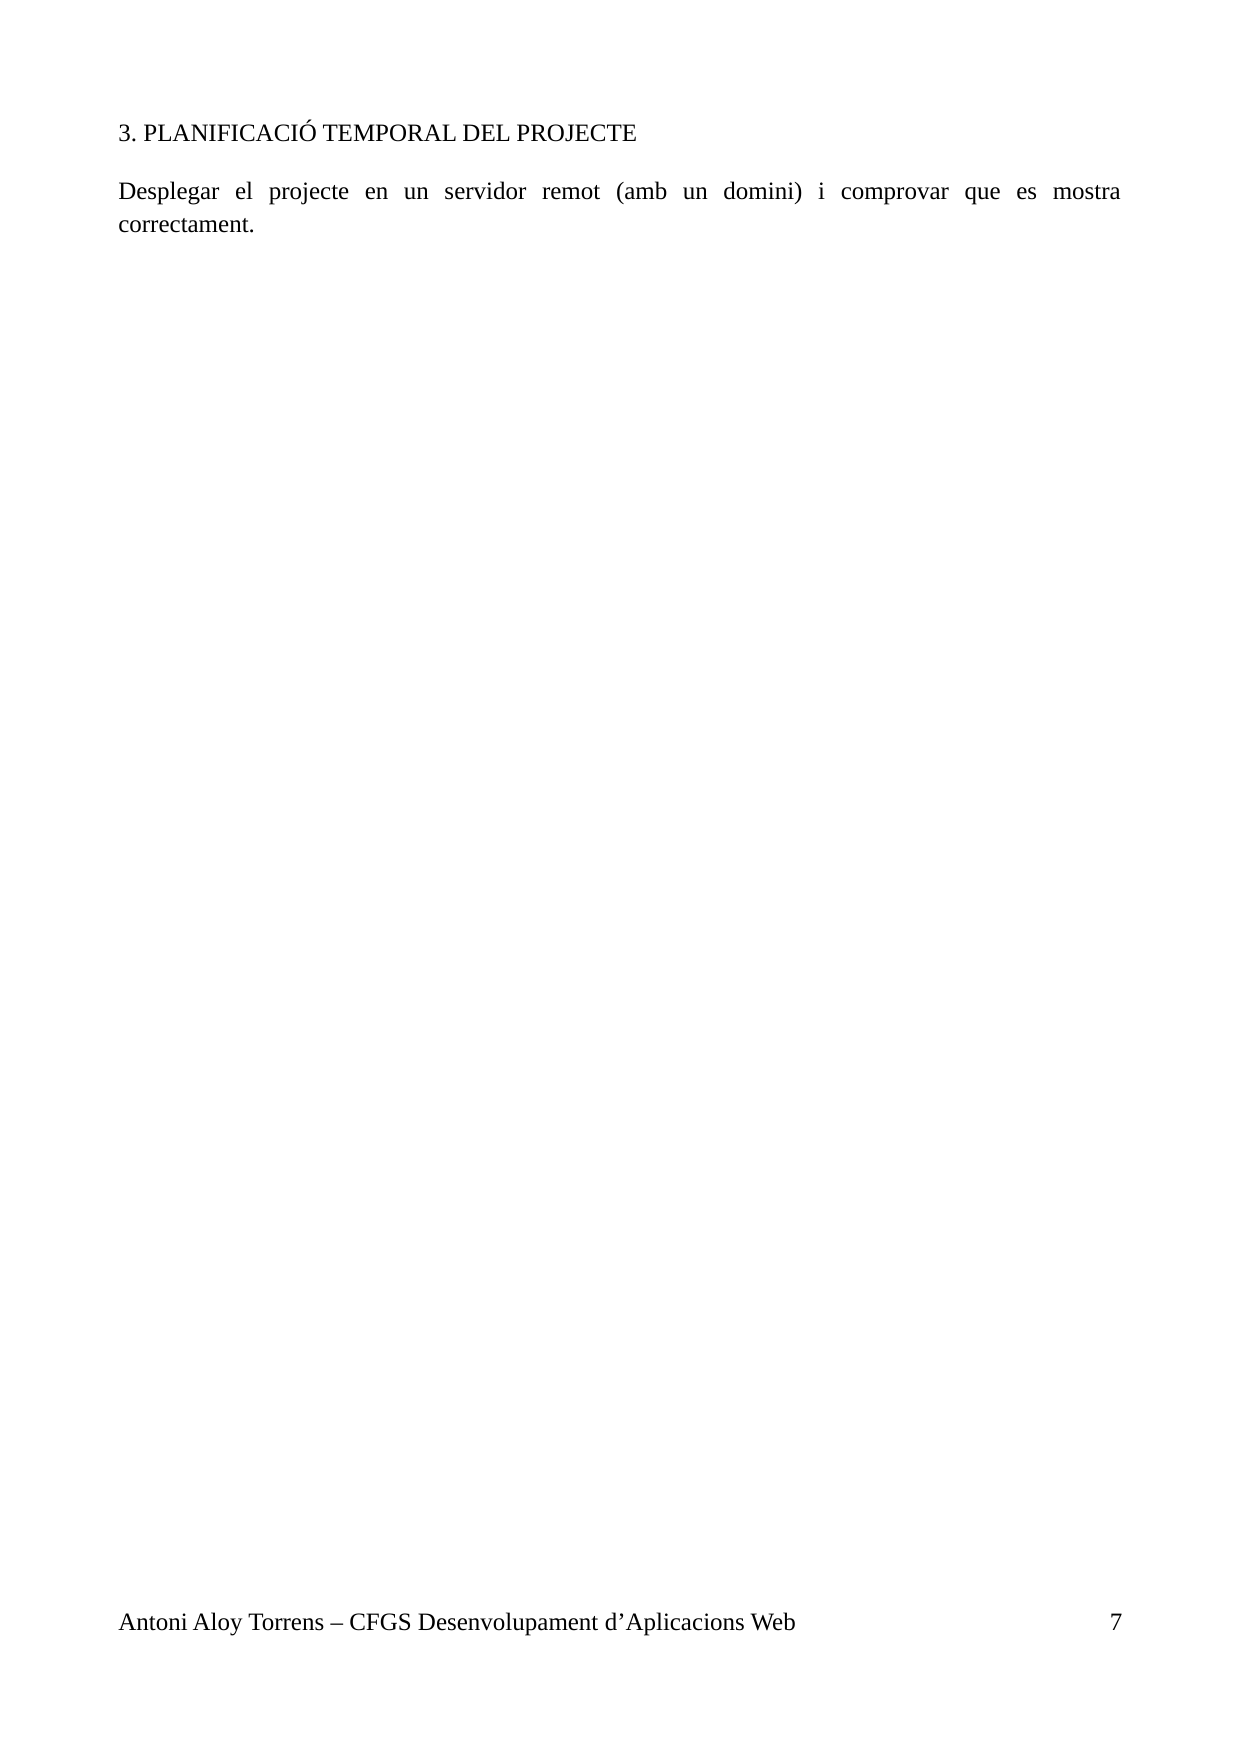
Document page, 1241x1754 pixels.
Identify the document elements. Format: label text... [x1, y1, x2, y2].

text Desplegar el projecte en un servidor remot (amb un domini) i comprovar que es mostra correctament. [118, 176, 1122, 238]
